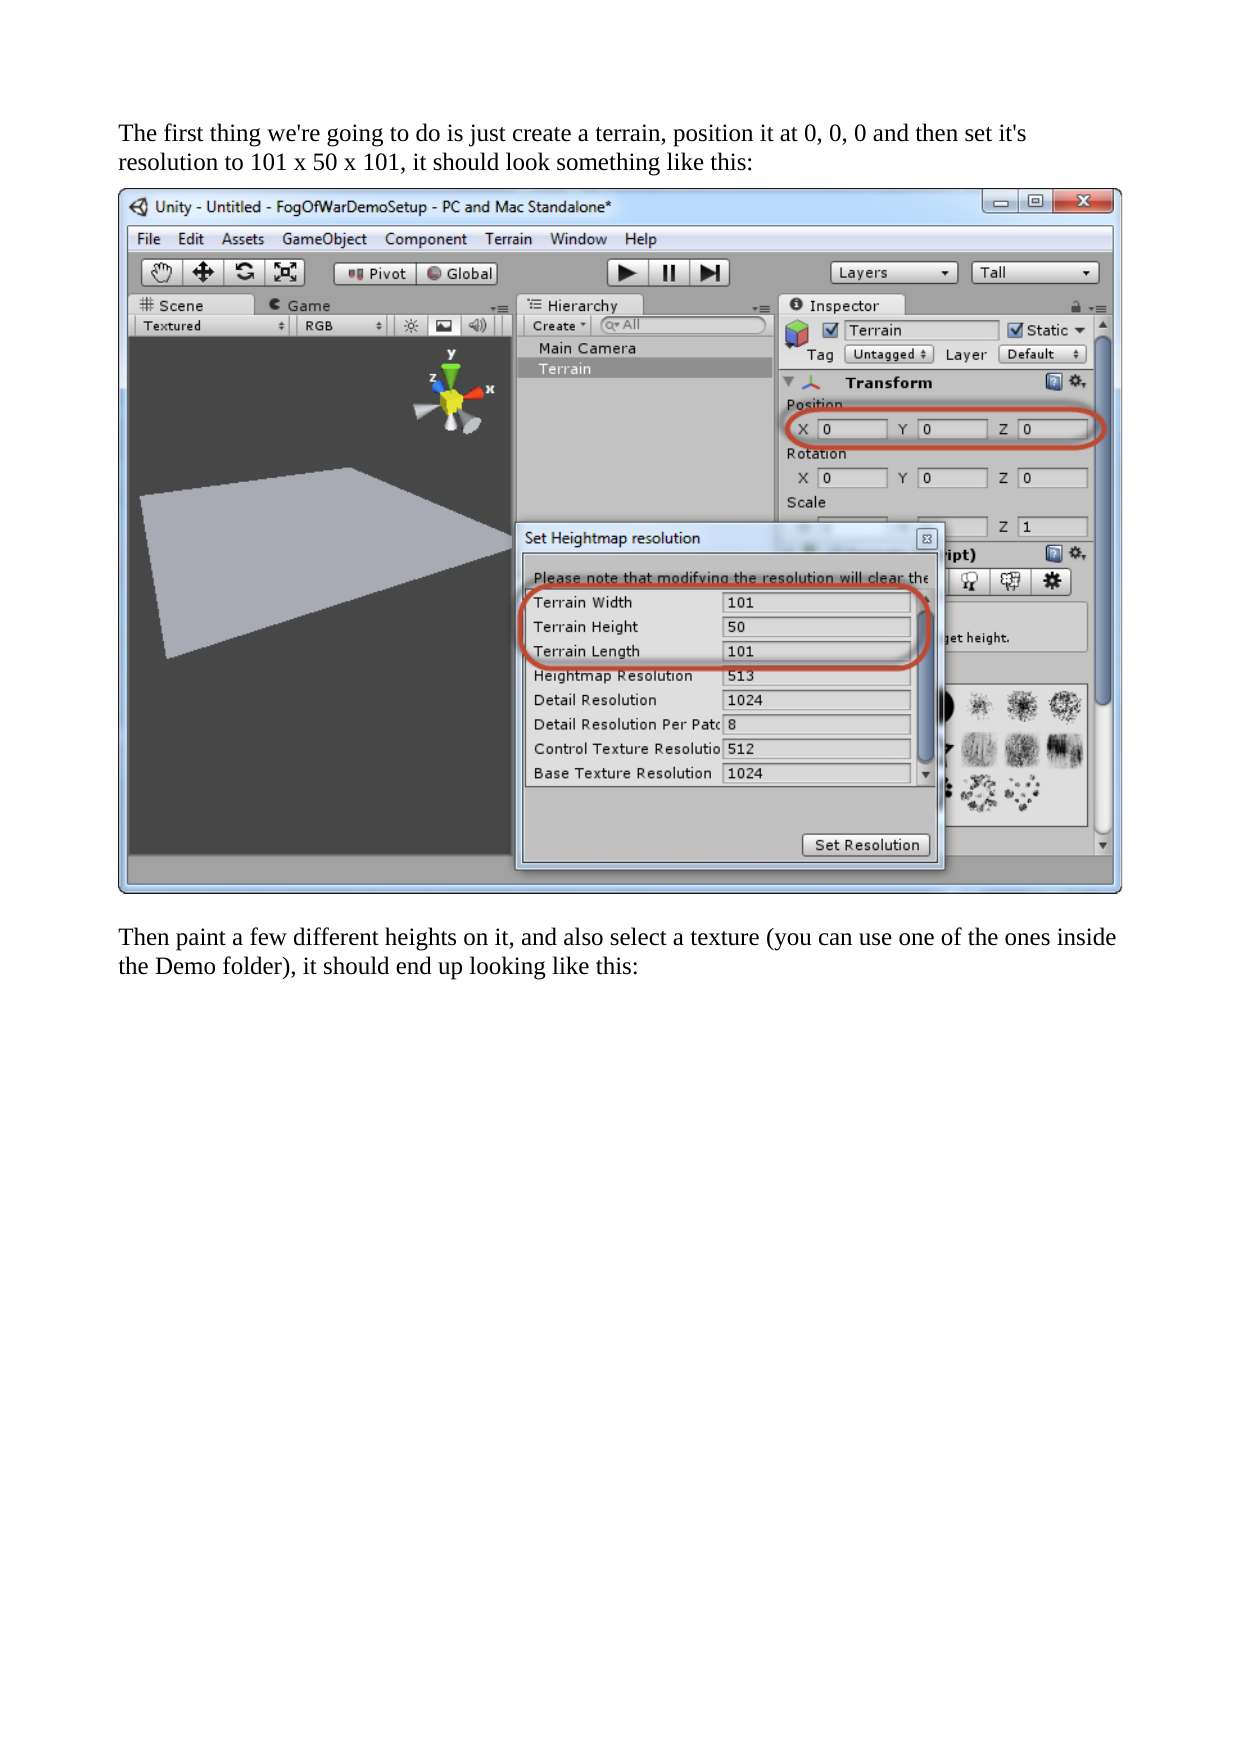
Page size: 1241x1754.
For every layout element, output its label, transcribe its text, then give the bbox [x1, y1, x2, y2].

text The first thing we're going to do is just create a terrain, position it at 0, 0, 0 and then set it's resolution to 101 x 50 x 101, it should look something like this: [118, 118, 1122, 176]
picture [118, 188, 1123, 894]
text Then paint a few different heights on it, and also select a texture (you can use one of the ones inside the Demo folder), it should end up looking like this: [118, 894, 1122, 979]
